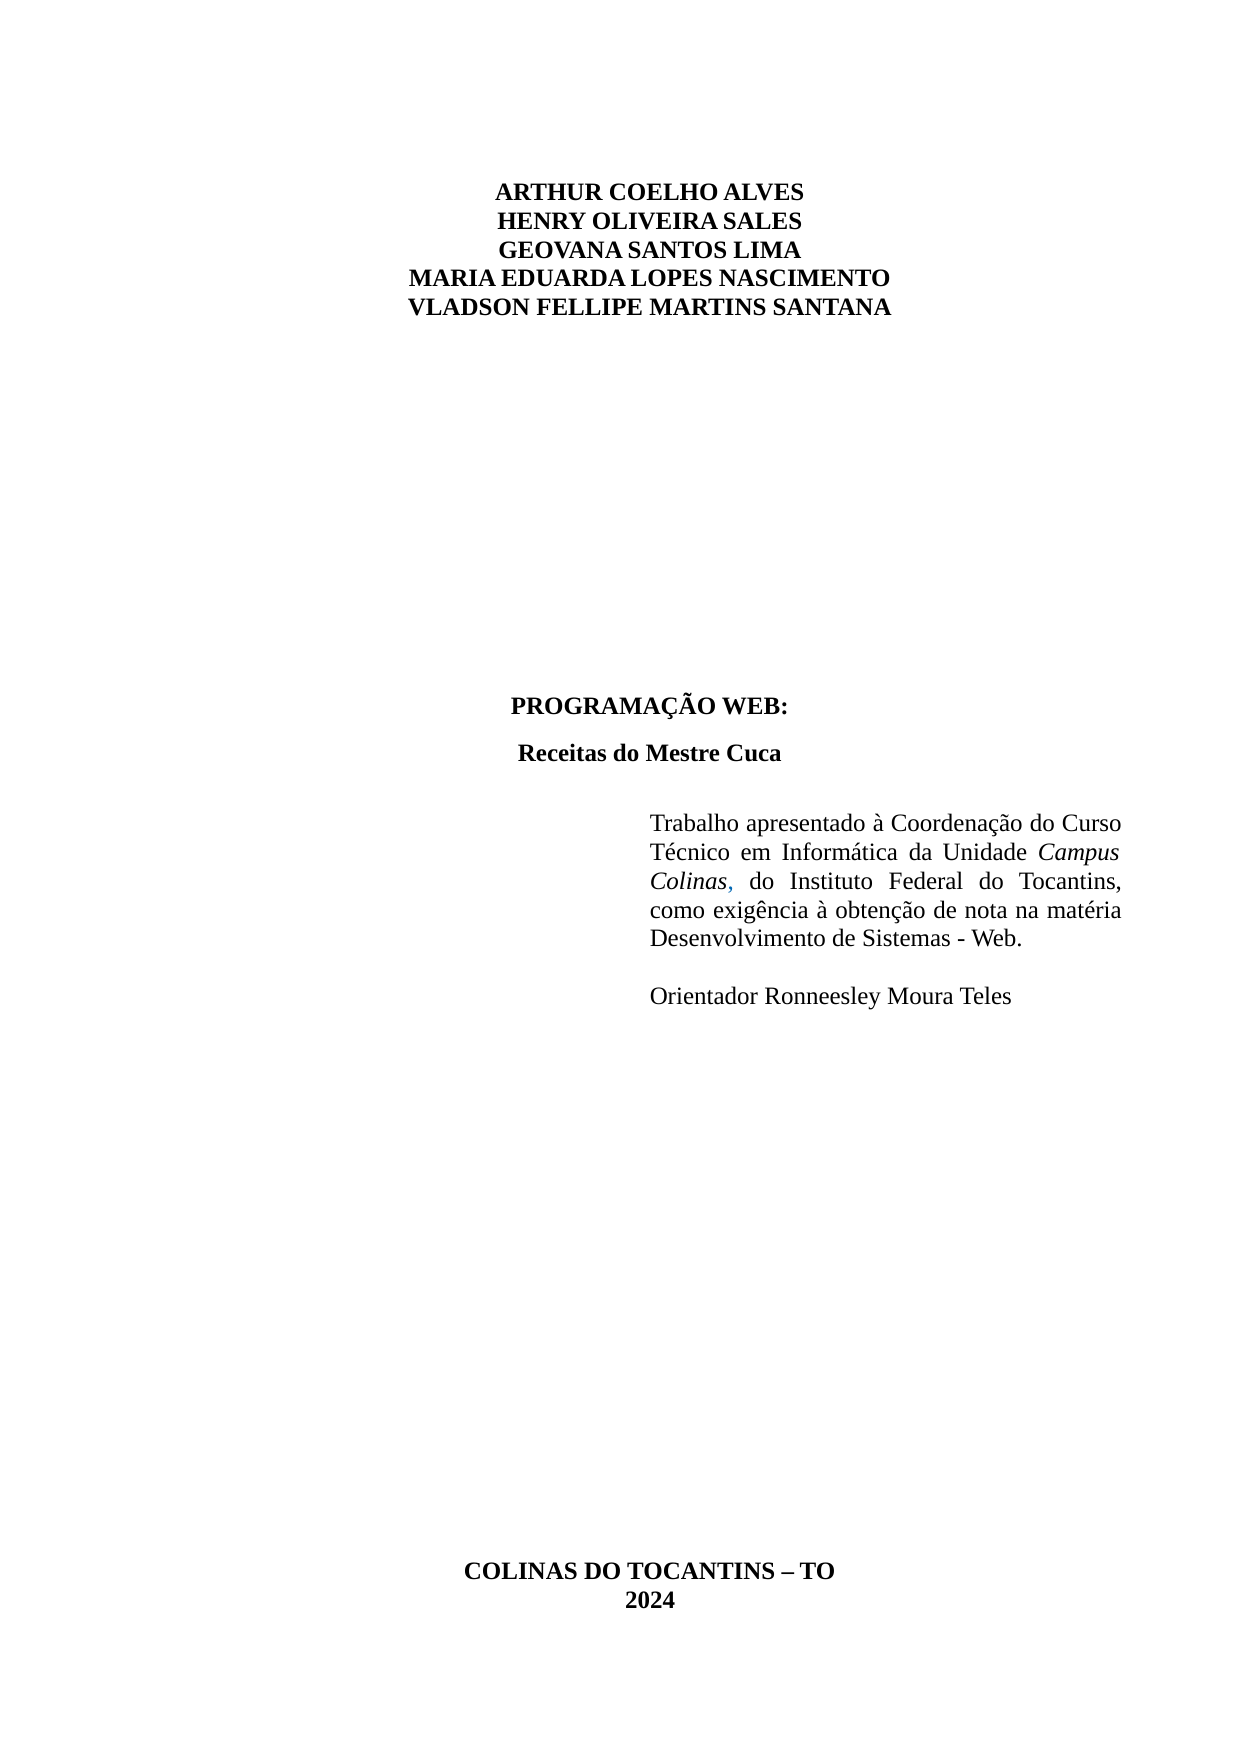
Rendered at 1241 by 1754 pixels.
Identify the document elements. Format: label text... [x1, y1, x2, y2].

text COLINAS DO TOCANTINS – TO [177, 1556, 1122, 1585]
text ARTHUR COELHO ALVES [177, 177, 1122, 206]
text 2024 [177, 1585, 1122, 1613]
text MARIA EDUARDA LOPES NASCIMENTO [177, 263, 1122, 292]
text GEOVANA SANTOS LIMA [177, 235, 1122, 263]
text HENRY OLIVEIRA SALES [177, 206, 1122, 235]
text VLADSON FELLIPE MARTINS SANTANA [177, 292, 1122, 321]
text Orientador Ronneesley Moura Teles [649, 981, 1122, 1010]
title PROGRAMAÇÃO WEB: [177, 691, 1122, 720]
text Trabalho apresentado à Coordenação do Curso Técnico em Informática da Unidade Campus Colinas, do Instituto Federal do Tocantins, como exigência à obtenção de nota na matéria Desenvolvimento de Sistemas - Web. [649, 808, 1122, 952]
subtitle Receitas do Mestre Cuca [177, 738, 1122, 767]
